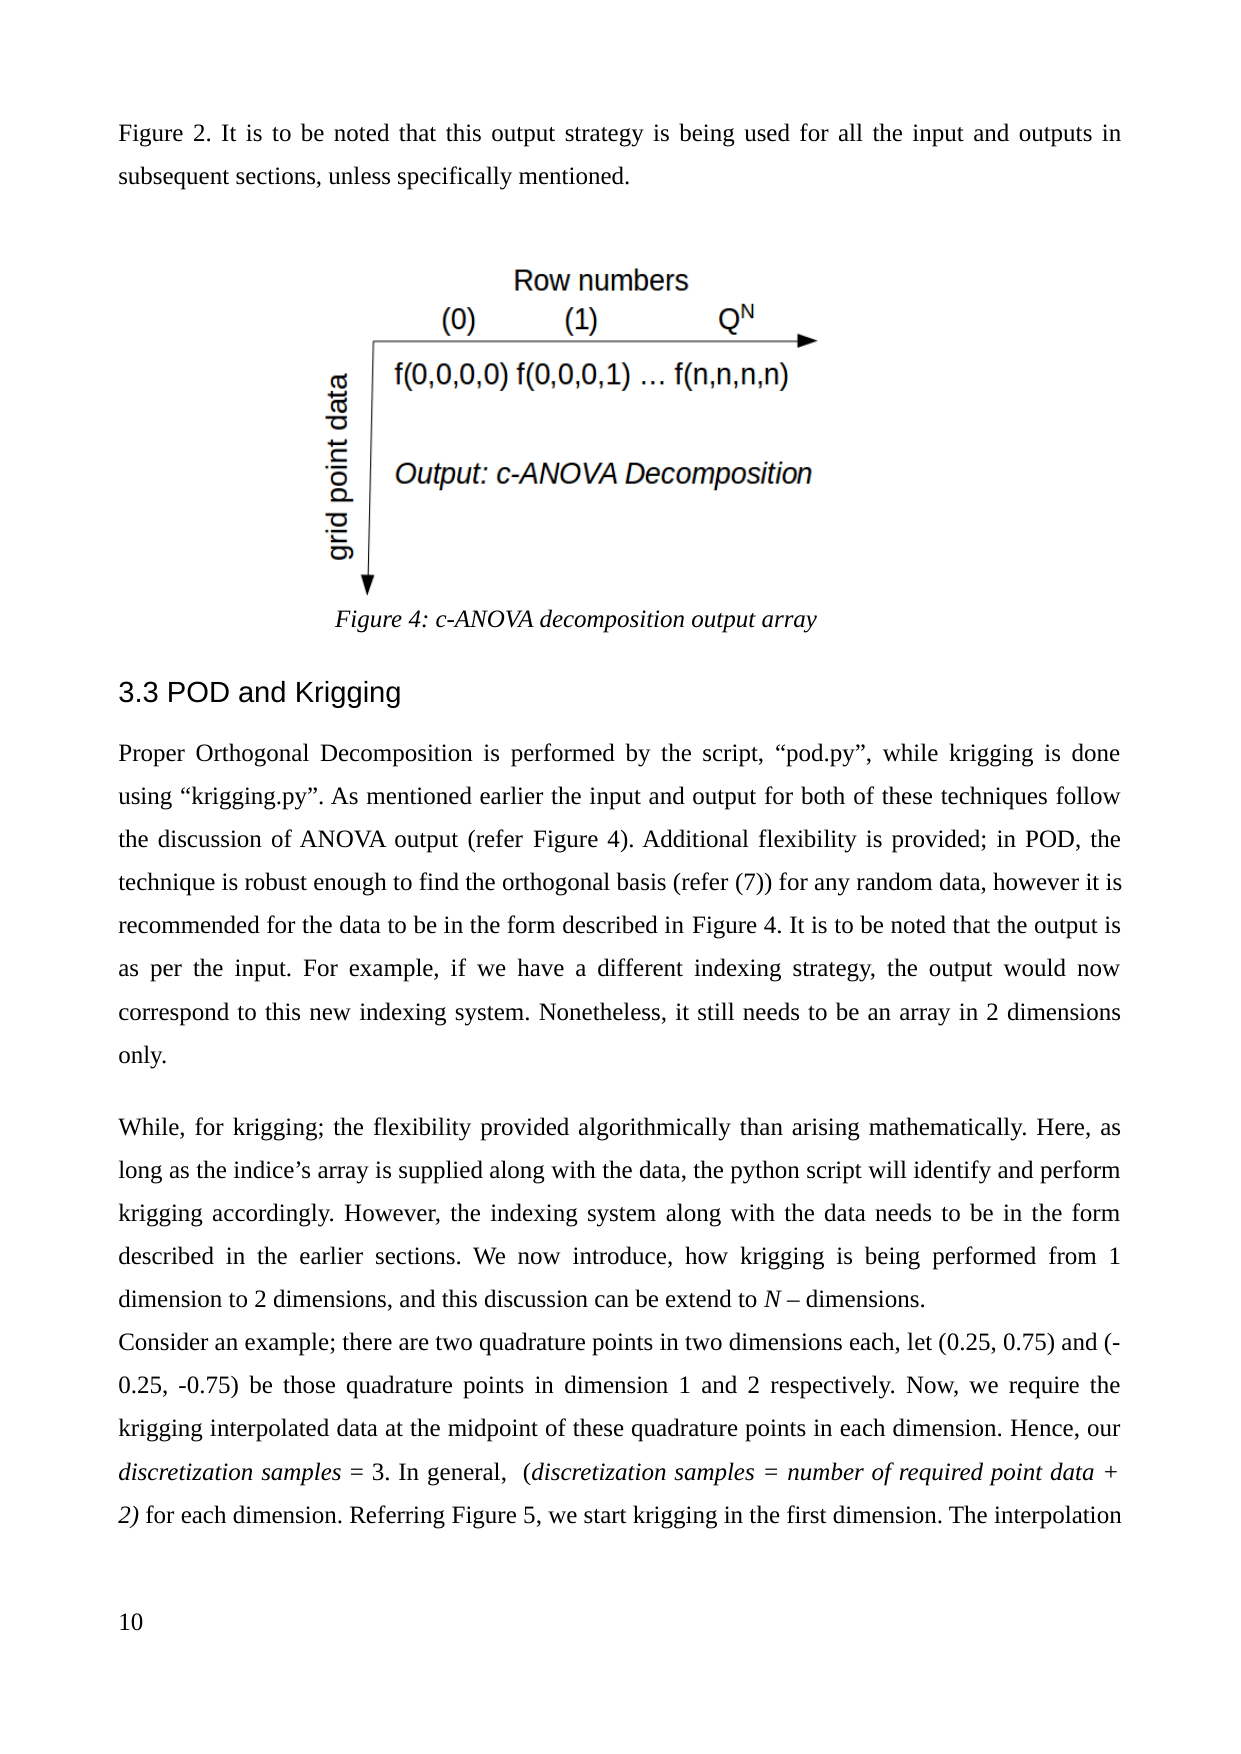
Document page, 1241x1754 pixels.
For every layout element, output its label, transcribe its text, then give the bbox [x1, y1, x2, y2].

text Proper Orthogonal Decomposition is performed by the script, “pod.py”, while krigging is done using “krigging.py”. As mentioned earlier the input and output for both of these techniques follow the discussion of ANOVA output (refer Figure 4). Additional flexibility is provided; in POD, the technique is robust enough to find the orthogonal basis (refer (7)) for any random data, however it is recommended for the data to be in the form described in Figure 4. It is to be noted that the output is as per the input. For example, if we have a different indexing strategy, the output would now correspond to this new indexing system. Nonetheless, it still needs to be an array in 2 dimensions only. [118, 738, 1122, 1068]
text Figure 2. It is to be noted that this output strategy is being used for all the input and outputs in subsequent sections, unless specifically mentioned. [118, 118, 1122, 190]
picture [315, 252, 839, 604]
text Figure 4: c-ANOVA decomposition output array [266, 253, 889, 633]
text While, for krigging; the flexibility provided algorithmically than arising mathematically. Here, as long as the indice’s array is supplied along with the data, the python script will identify and perform krigging accordingly. However, the indexing system along with the data needs to be in the form described in the earlier sections. We now introduce, how krigging is being performed from 1 dimension to 2 dimensions, and this discussion can be extend to N – dimensions. [118, 1112, 1122, 1313]
subtitle 3.3 POD and Krigging [118, 272, 1122, 709]
text Consider an example; there are two quadrature points in two dimensions each, let (0.25, 0.75) and (-0.25, -0.75) be those quadrature points in dimension 1 and 2 respectively. Now, we require the krigging interpolated data at the midpoint of these quadrature points in each dimension. Hence, our discretization samples = 3. In general, (discretization samples = number of required point data + 2) for each dimension. Referring Figure 5, we start krigging in the first dimension. The interpolation [118, 1327, 1122, 1528]
